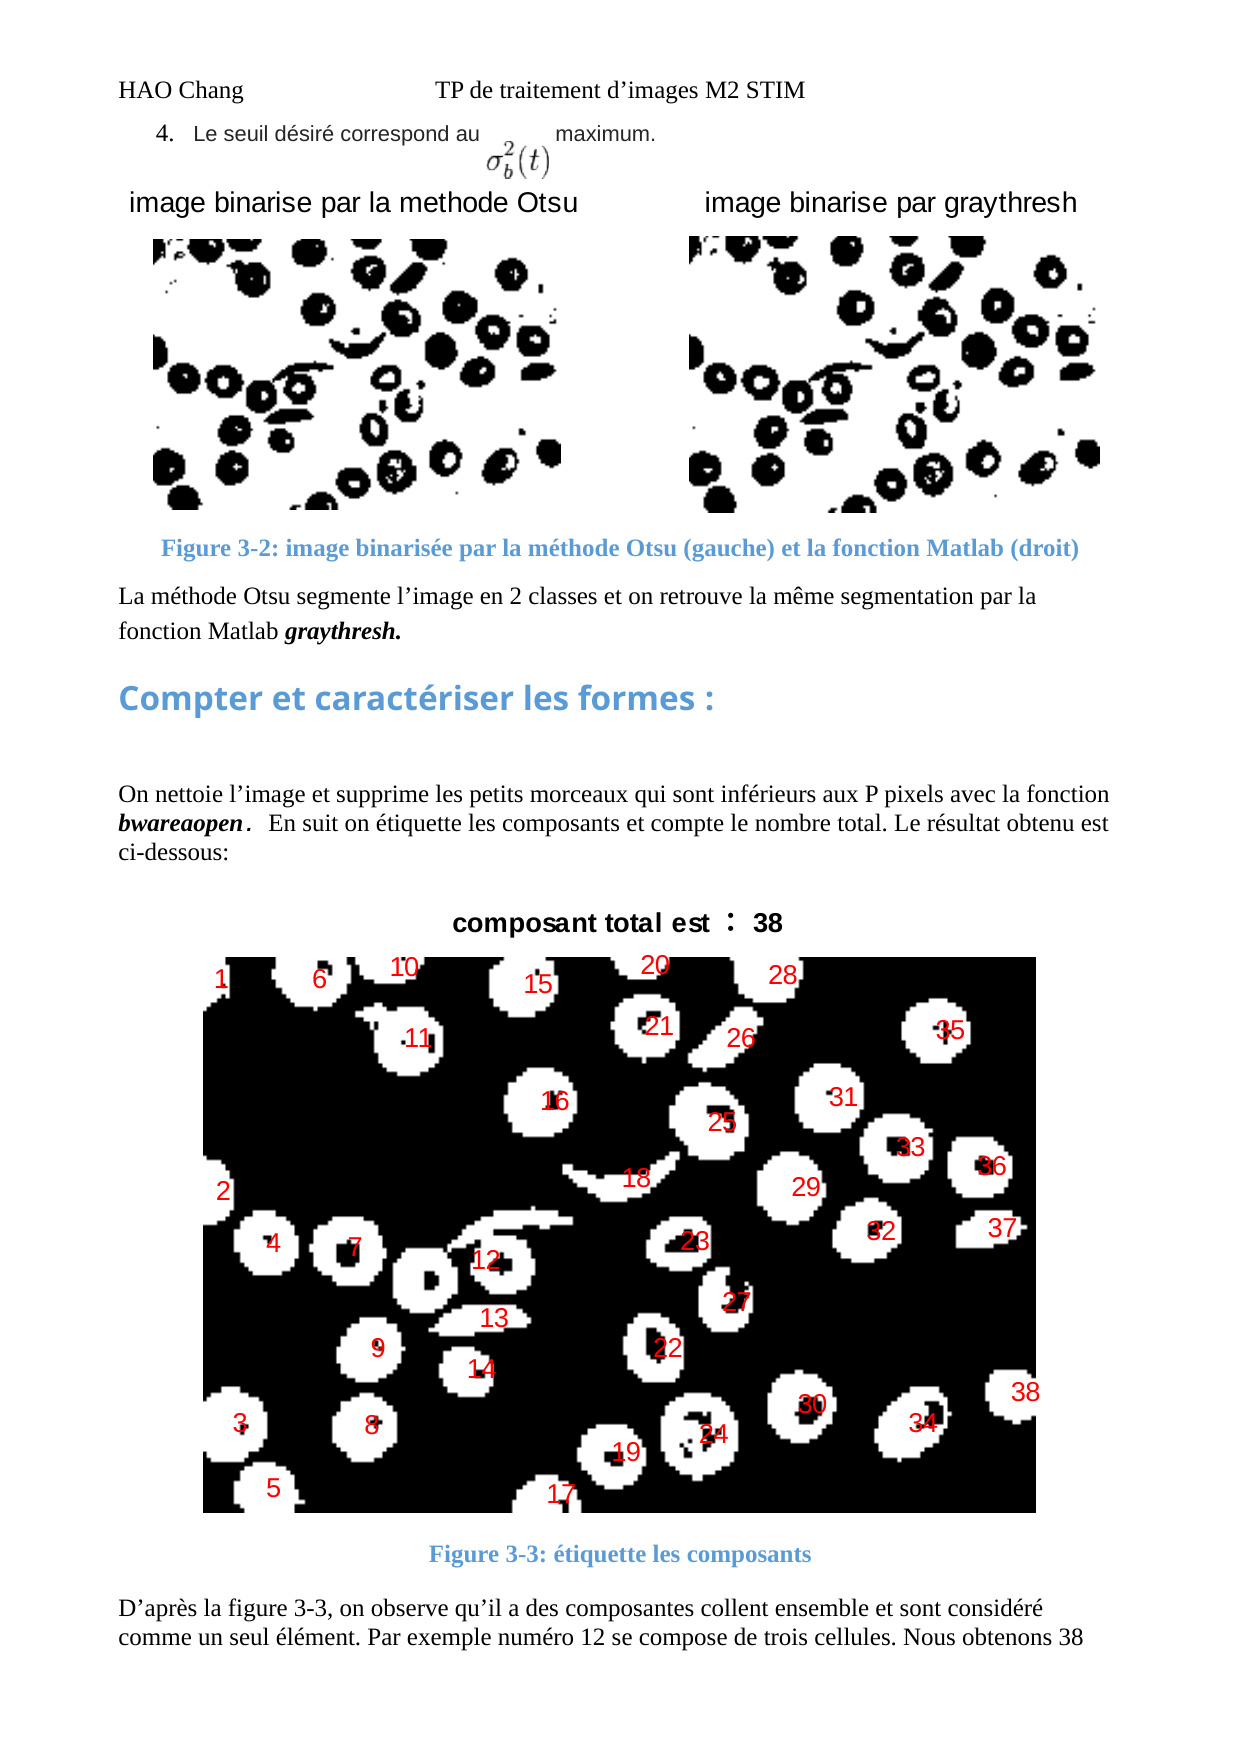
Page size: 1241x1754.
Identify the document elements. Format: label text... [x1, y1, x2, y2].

subtitle Compter et caractériser les formes : [118, 674, 1122, 720]
text Figure 3‑3: étiquette les composants [118, 1539, 1122, 1568]
text On nettoie l’image et supprime les petits morceaux qui sont inférieurs aux P pixels avec la fonction bwareaopen. En suit on étiquette les composants et compte le nombre total. Le résultat obtenu est ci-dessous: [118, 779, 1122, 866]
text D’après la figure 3-3, on observe qu’il a des composantes collent ensemble et sont considéré comme un seul élément. Par exemple numéro 12 se compose de trois cellules. Nous obtenons 38 [118, 1593, 1122, 1650]
list Le seuil désiré correspond au maximum. [156, 118, 1122, 178]
text Figure 3‑2: image binarisée par la méthode Otsu (gauche) et la fonction Matlab (droit) [118, 533, 1122, 562]
text La méthode Otsu segmente l’image en 2 classes et on retrouve la même segmentation par la fonction Matlab graythresh. [118, 575, 1122, 645]
